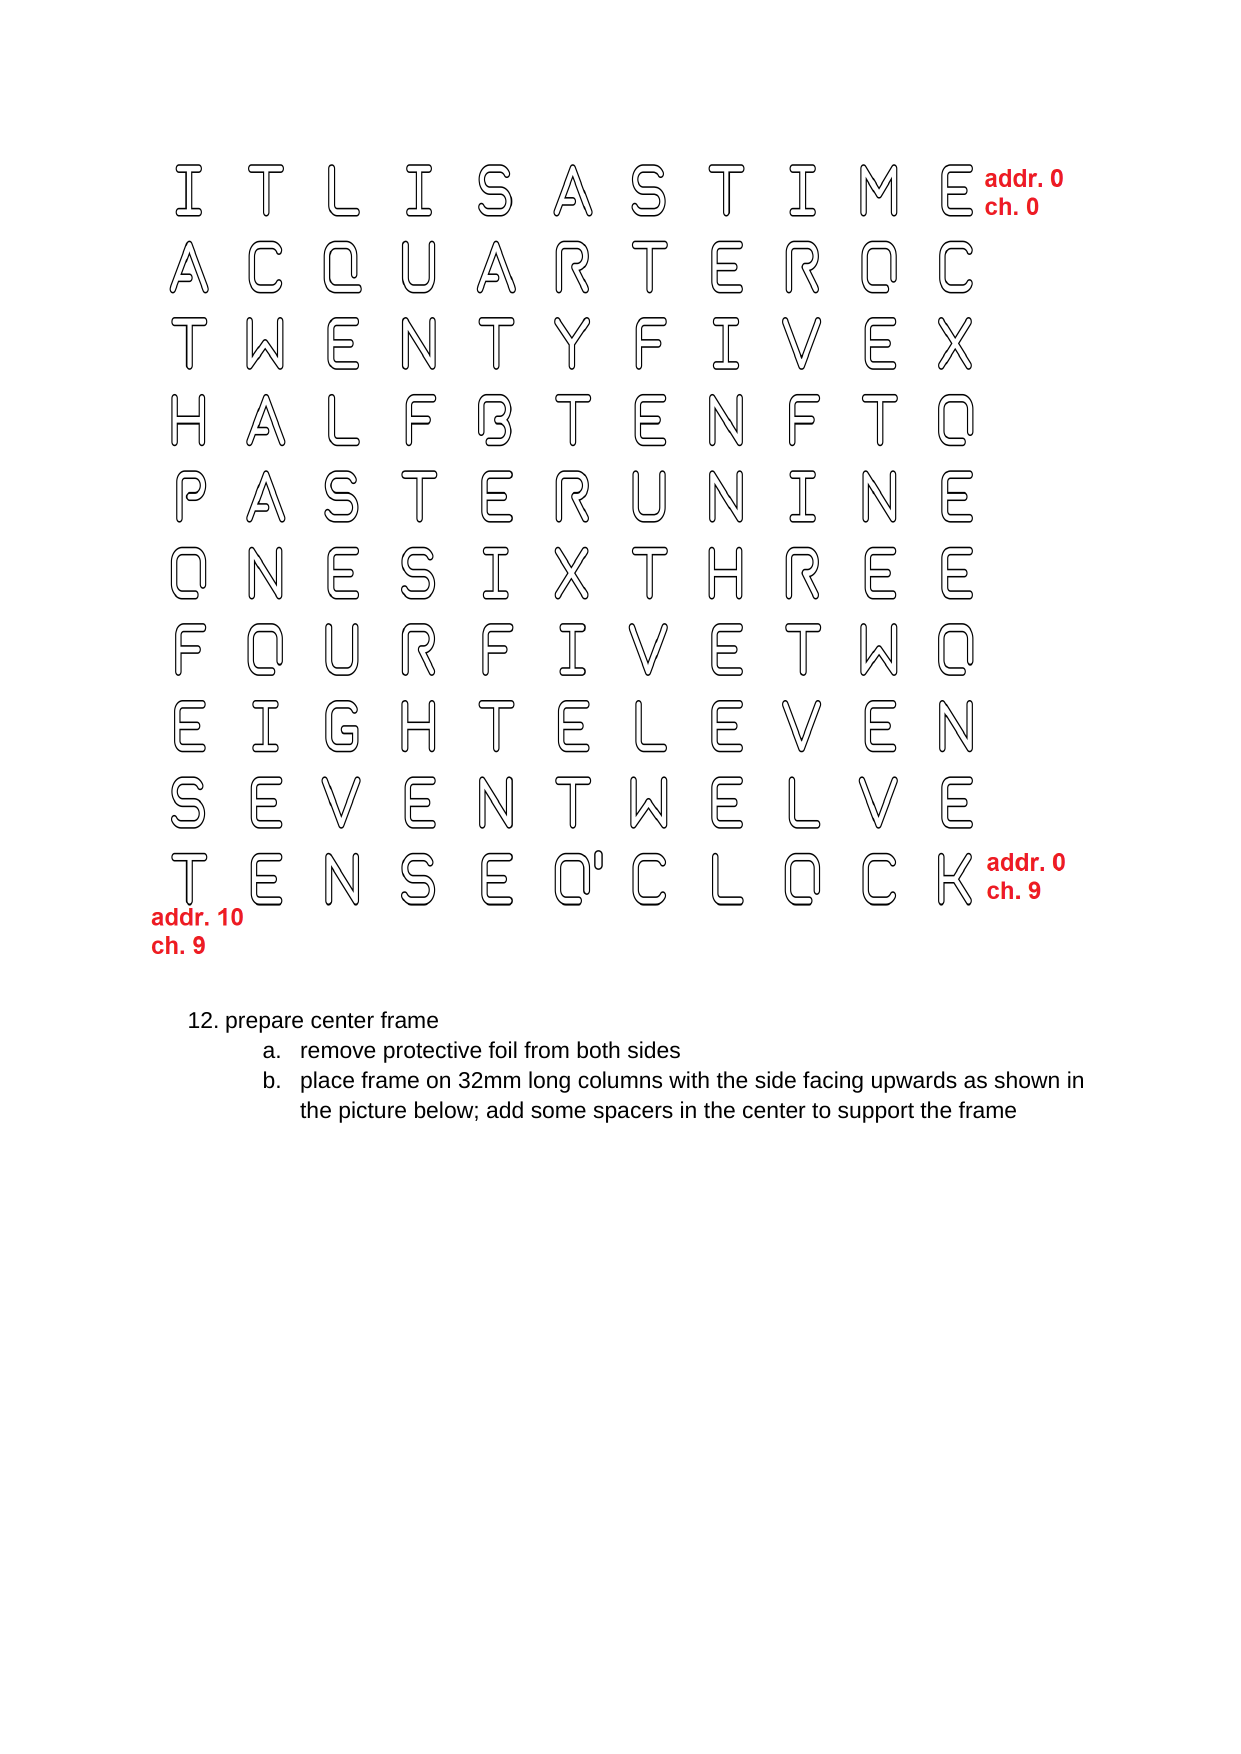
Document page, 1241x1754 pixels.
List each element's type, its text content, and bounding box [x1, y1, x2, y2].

list remove protective foil from both sides [262, 1037, 1090, 1063]
list place frame on 32mm long columns with the side facing upwards as shown in the picture below; add some spacers in the center to support the frame [262, 1067, 1090, 1124]
picture [150, 150, 1091, 973]
list prepare center frame [187, 1007, 1090, 1033]
